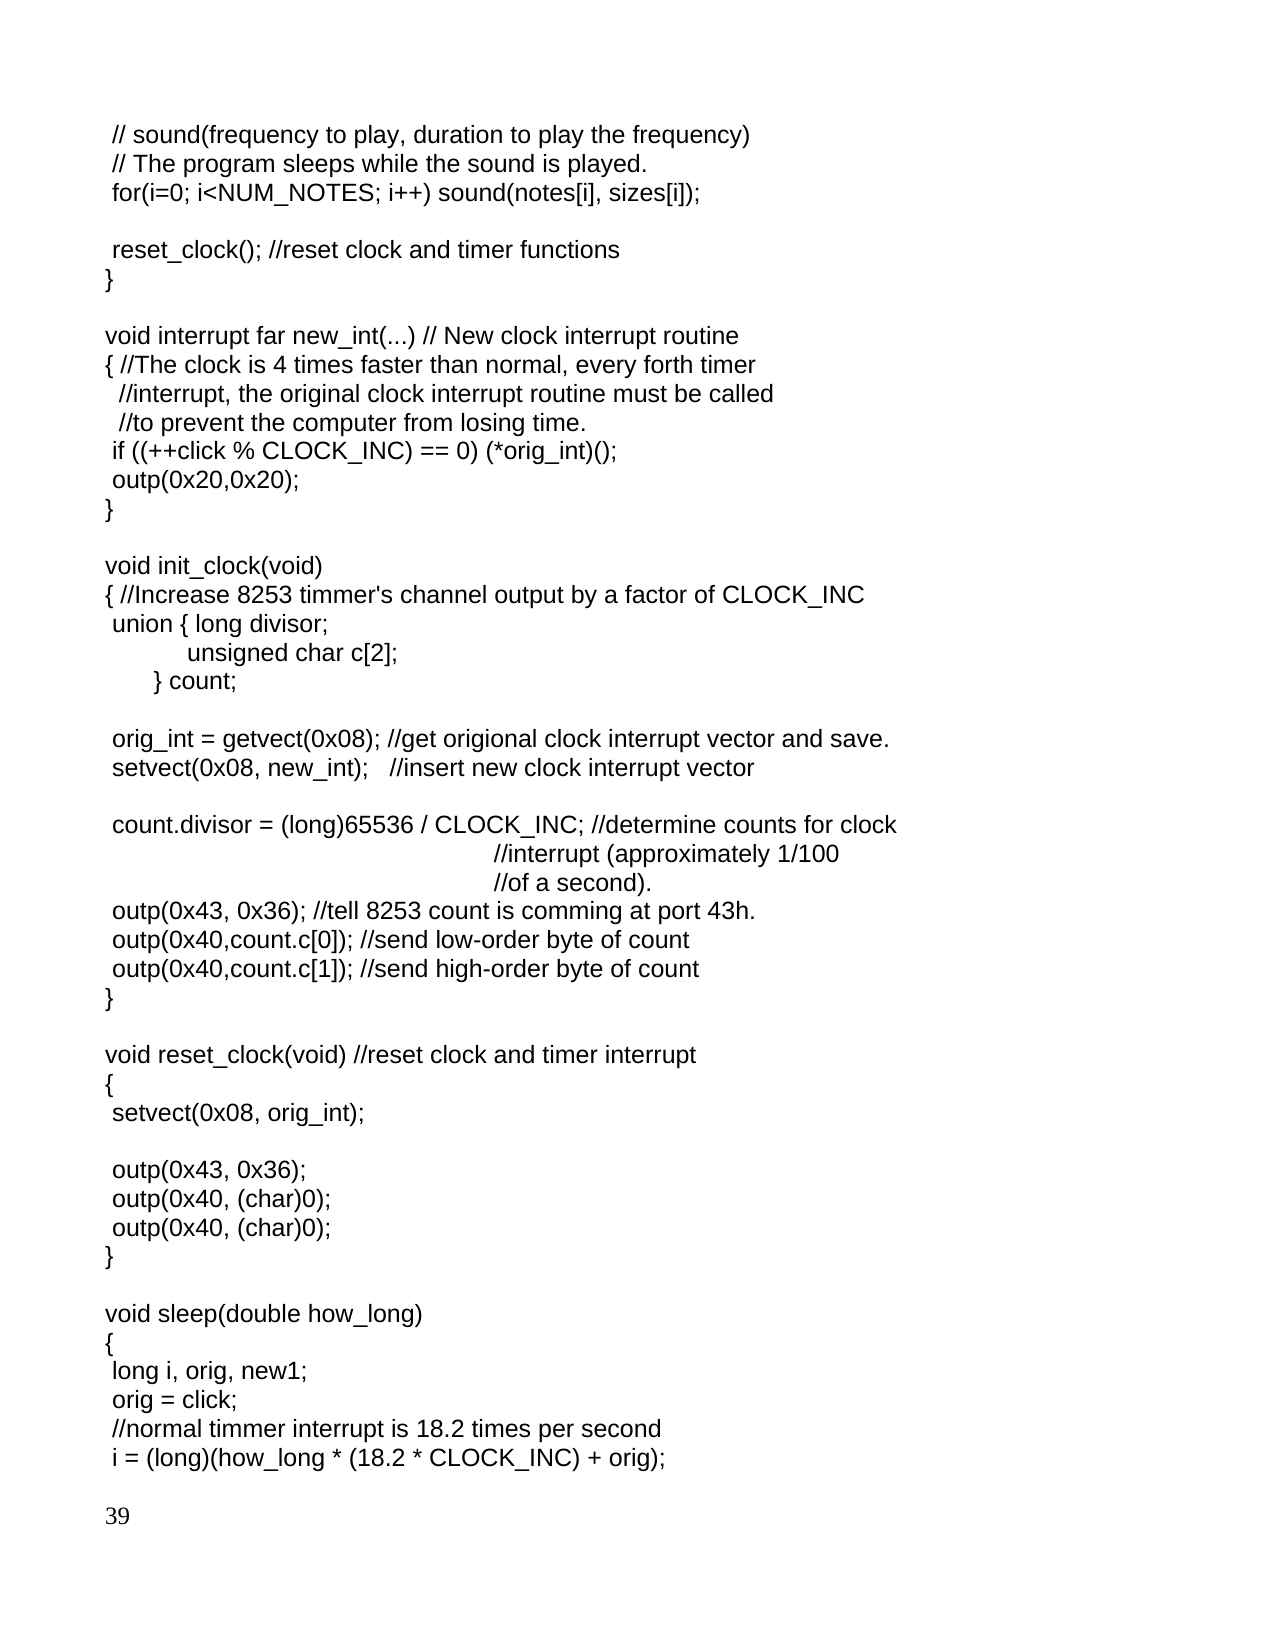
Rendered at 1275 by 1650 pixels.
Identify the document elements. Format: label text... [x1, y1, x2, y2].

text { //Increase 8253 timmer's channel output by a factor of CLOCK_INC [105, 580, 1170, 609]
text } [105, 1241, 1170, 1270]
text } [105, 982, 1170, 1011]
text void init_clock(void) [105, 551, 1170, 580]
text long i, orig, new1; [105, 1356, 1170, 1385]
text i = (long)(how_long * (18.2 * CLOCK_INC) + orig); [105, 1442, 1170, 1471]
text //interrupt, the original clock interrupt routine must be called [105, 379, 1170, 407]
text orig_int = getvect(0x08); //get origional clock interrupt vector and save. [105, 724, 1170, 752]
text orig = click; [105, 1385, 1170, 1414]
text outp(0x20,0x20); [105, 465, 1170, 494]
text void interrupt far new_int(...) // New clock interrupt routine [105, 321, 1170, 350]
text outp(0x40, (char)0); [105, 1212, 1170, 1241]
text outp(0x43, 0x36); [105, 1155, 1170, 1184]
text outp(0x40,count.c[1]); //send high-order byte of count [105, 954, 1170, 982]
text reset_clock(); //reset clock and timer functions [105, 235, 1170, 264]
text // The program sleeps while the sound is played. [105, 149, 1170, 177]
text //to prevent the computer from losing time. [105, 407, 1170, 436]
text // sound(frequency to play, duration to play the frequency) [105, 120, 1170, 149]
text { [105, 1327, 1170, 1356]
text for(i=0; i<NUM_NOTES; i++) sound(notes[i], sizes[i]); [105, 177, 1170, 206]
text if ((++click % CLOCK_INC) == 0) (*orig_int)(); [105, 436, 1170, 465]
text } [105, 264, 1170, 292]
text outp(0x40, (char)0); [105, 1184, 1170, 1212]
text setvect(0x08, orig_int); [105, 1097, 1170, 1126]
text { //The clock is 4 times faster than normal, every forth timer [105, 350, 1170, 379]
text union { long divisor; [105, 609, 1170, 637]
text } [105, 494, 1170, 522]
text //interrupt (approximately 1/100 [105, 839, 1170, 867]
text unsigned char c[2]; [105, 637, 1170, 666]
text void sleep(double how_long) [105, 1299, 1170, 1327]
text void reset_clock(void) //reset clock and timer interrupt [105, 1040, 1170, 1069]
text } count; [105, 666, 1170, 695]
text outp(0x43, 0x36); //tell 8253 count is comming at port 43h. [105, 896, 1170, 925]
text //normal timmer interrupt is 18.2 times per second [105, 1414, 1170, 1442]
text count.divisor = (long)65536 / CLOCK_INC; //determine counts for clock [105, 810, 1170, 839]
text setvect(0x08, new_int); //insert new clock interrupt vector [105, 752, 1170, 781]
text //of a second). [105, 867, 1170, 896]
text { [105, 1069, 1170, 1097]
text outp(0x40,count.c[0]); //send low-order byte of count [105, 925, 1170, 954]
